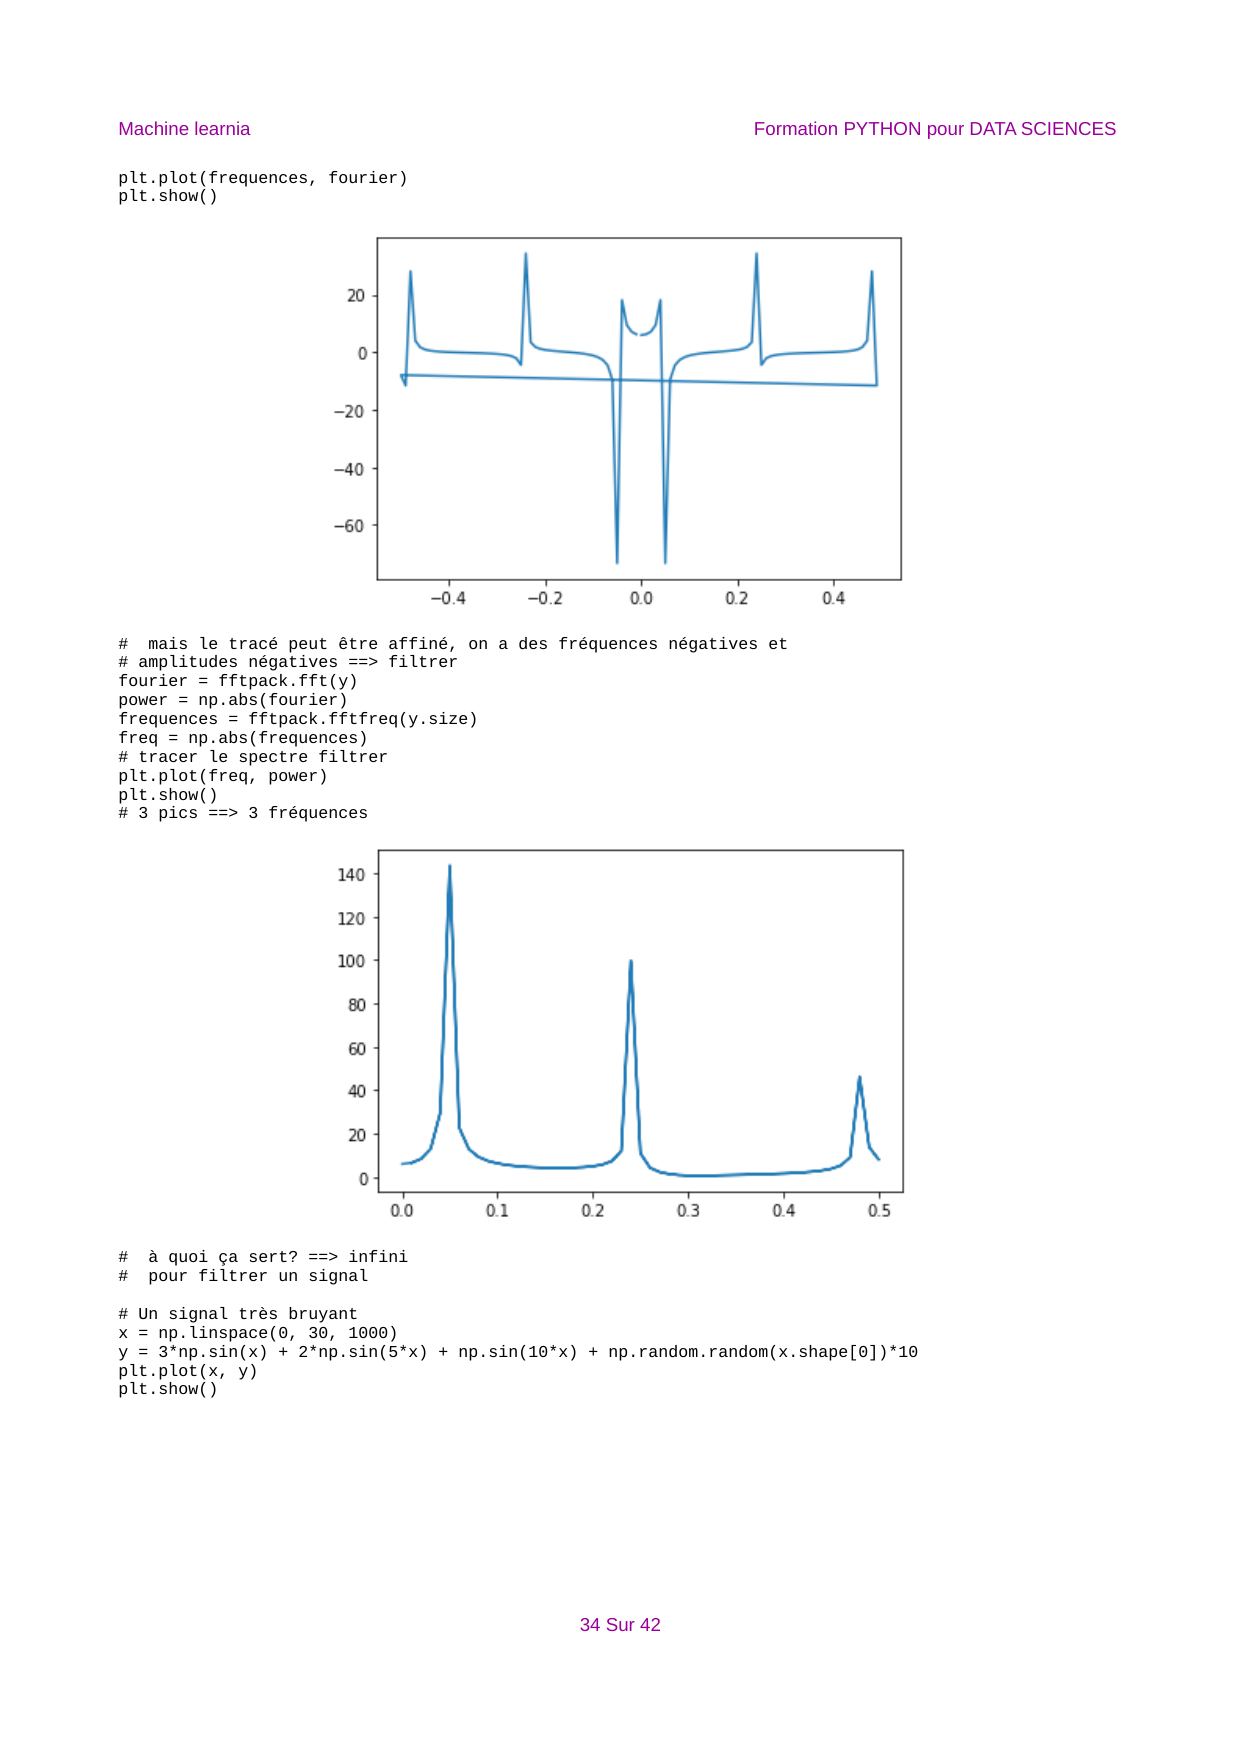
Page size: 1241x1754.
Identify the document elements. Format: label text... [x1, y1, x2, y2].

text # 3 pics ==> 3 fréquences [118, 805, 1122, 824]
text frequences = fftpack.fftfreq(y.size) [118, 711, 1122, 729]
picture [317, 842, 923, 1231]
text # mais le tracé peut être affiné, on a des fréquences négatives et [118, 635, 1122, 654]
text plt.plot(x, y) [118, 1362, 1122, 1381]
text plt.show() [118, 188, 1122, 207]
text fourier = fftpack.fft(y) [118, 673, 1122, 692]
text y = 3*np.sin(x) + 2*np.sin(5*x) + np.sin(10*x) + np.random.random(x.shape[0])*10 [118, 1343, 1122, 1362]
text plt.show() [118, 1381, 1122, 1400]
picture [319, 225, 921, 617]
text # à quoi ça sert? ==> infini [118, 1249, 1122, 1268]
text # tracer le spectre filtrer [118, 748, 1122, 767]
text freq = np.abs(frequences) [118, 729, 1122, 748]
text # pour filtrer un signal [118, 1268, 1122, 1287]
text plt.plot(freq, power) [118, 767, 1122, 786]
text plt.plot(frequences, fourier) [118, 169, 1122, 188]
text # Un signal très bruyant [118, 1306, 1122, 1324]
text # amplitudes négatives ==> filtrer [118, 654, 1122, 673]
text power = np.abs(fourier) [118, 692, 1122, 711]
text plt.show() [118, 786, 1122, 805]
text x = np.linspace(0, 30, 1000) [118, 1324, 1122, 1343]
